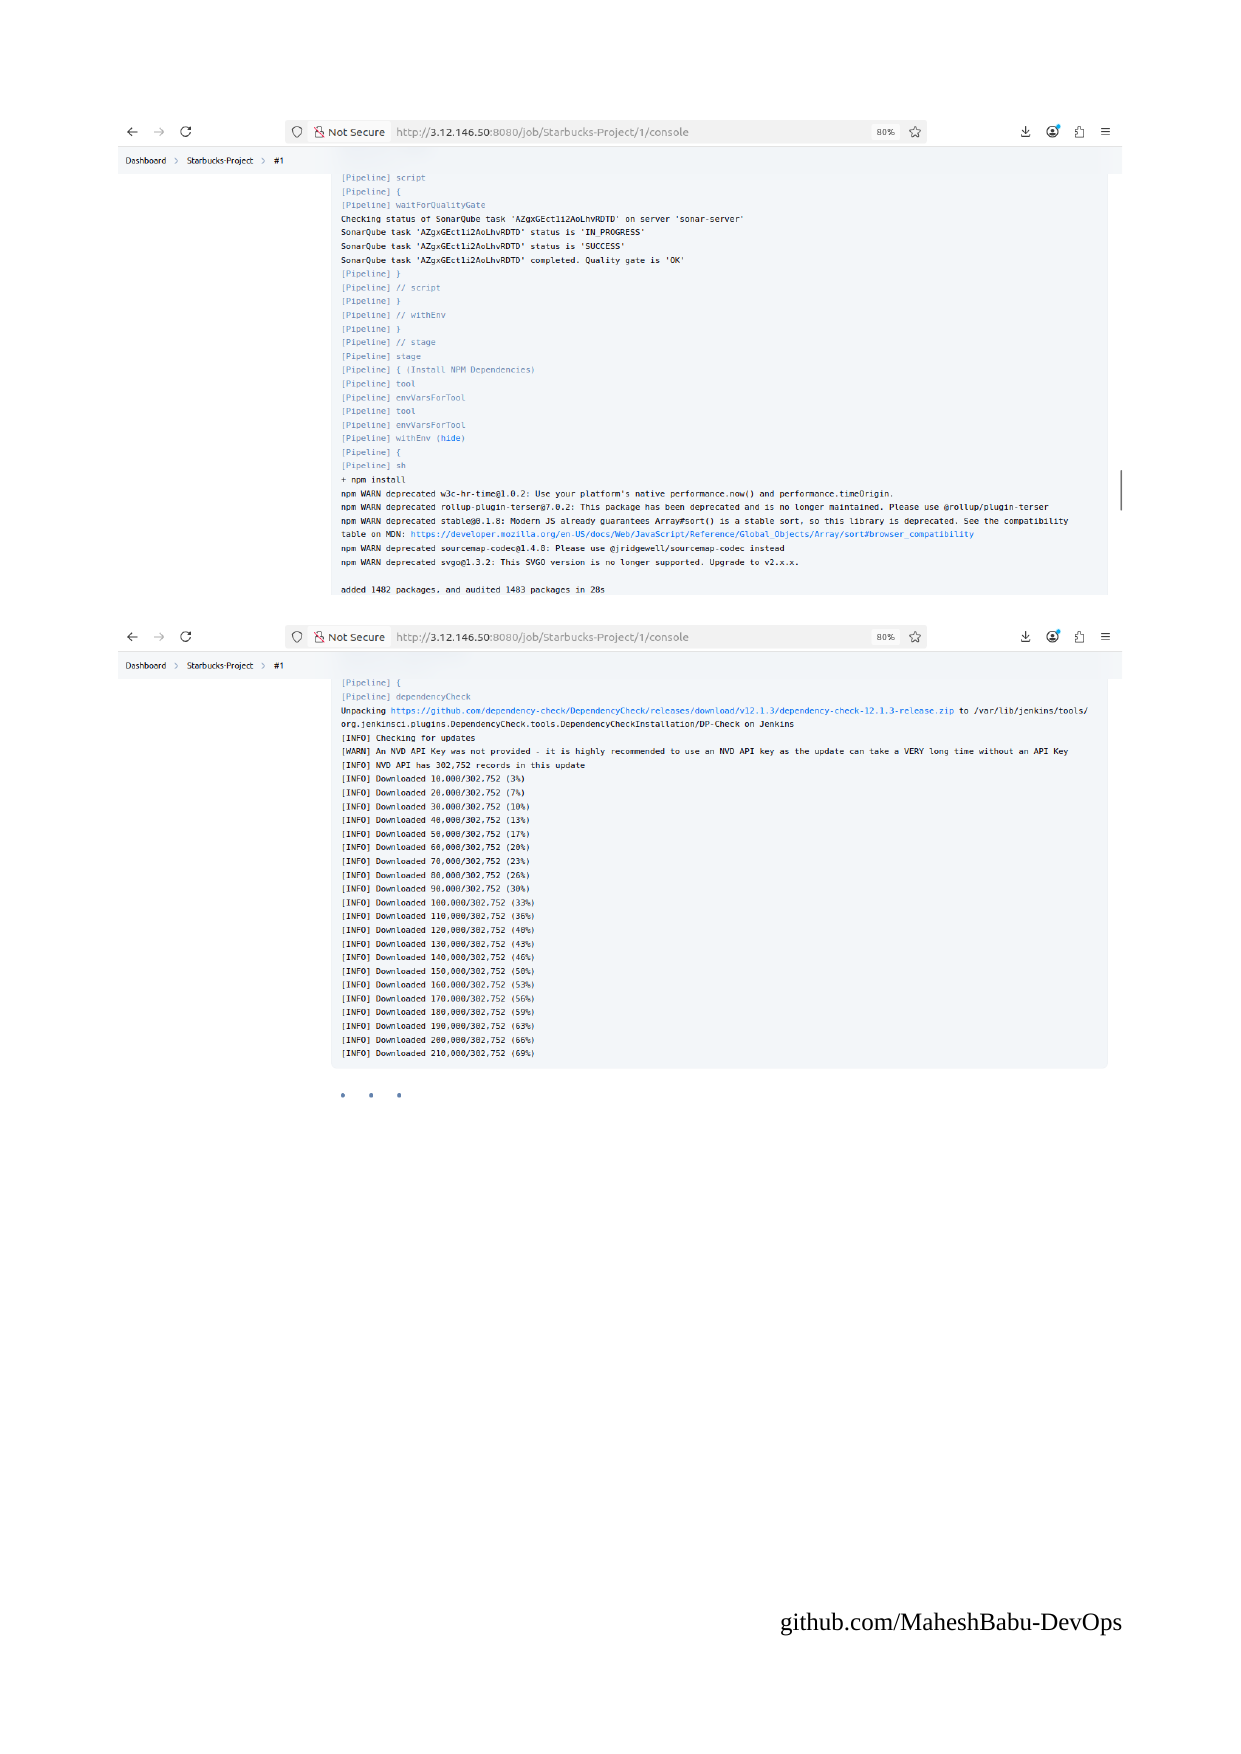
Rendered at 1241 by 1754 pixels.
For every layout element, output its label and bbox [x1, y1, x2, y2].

picture [118, 118, 1123, 595]
picture [118, 623, 1123, 1100]
